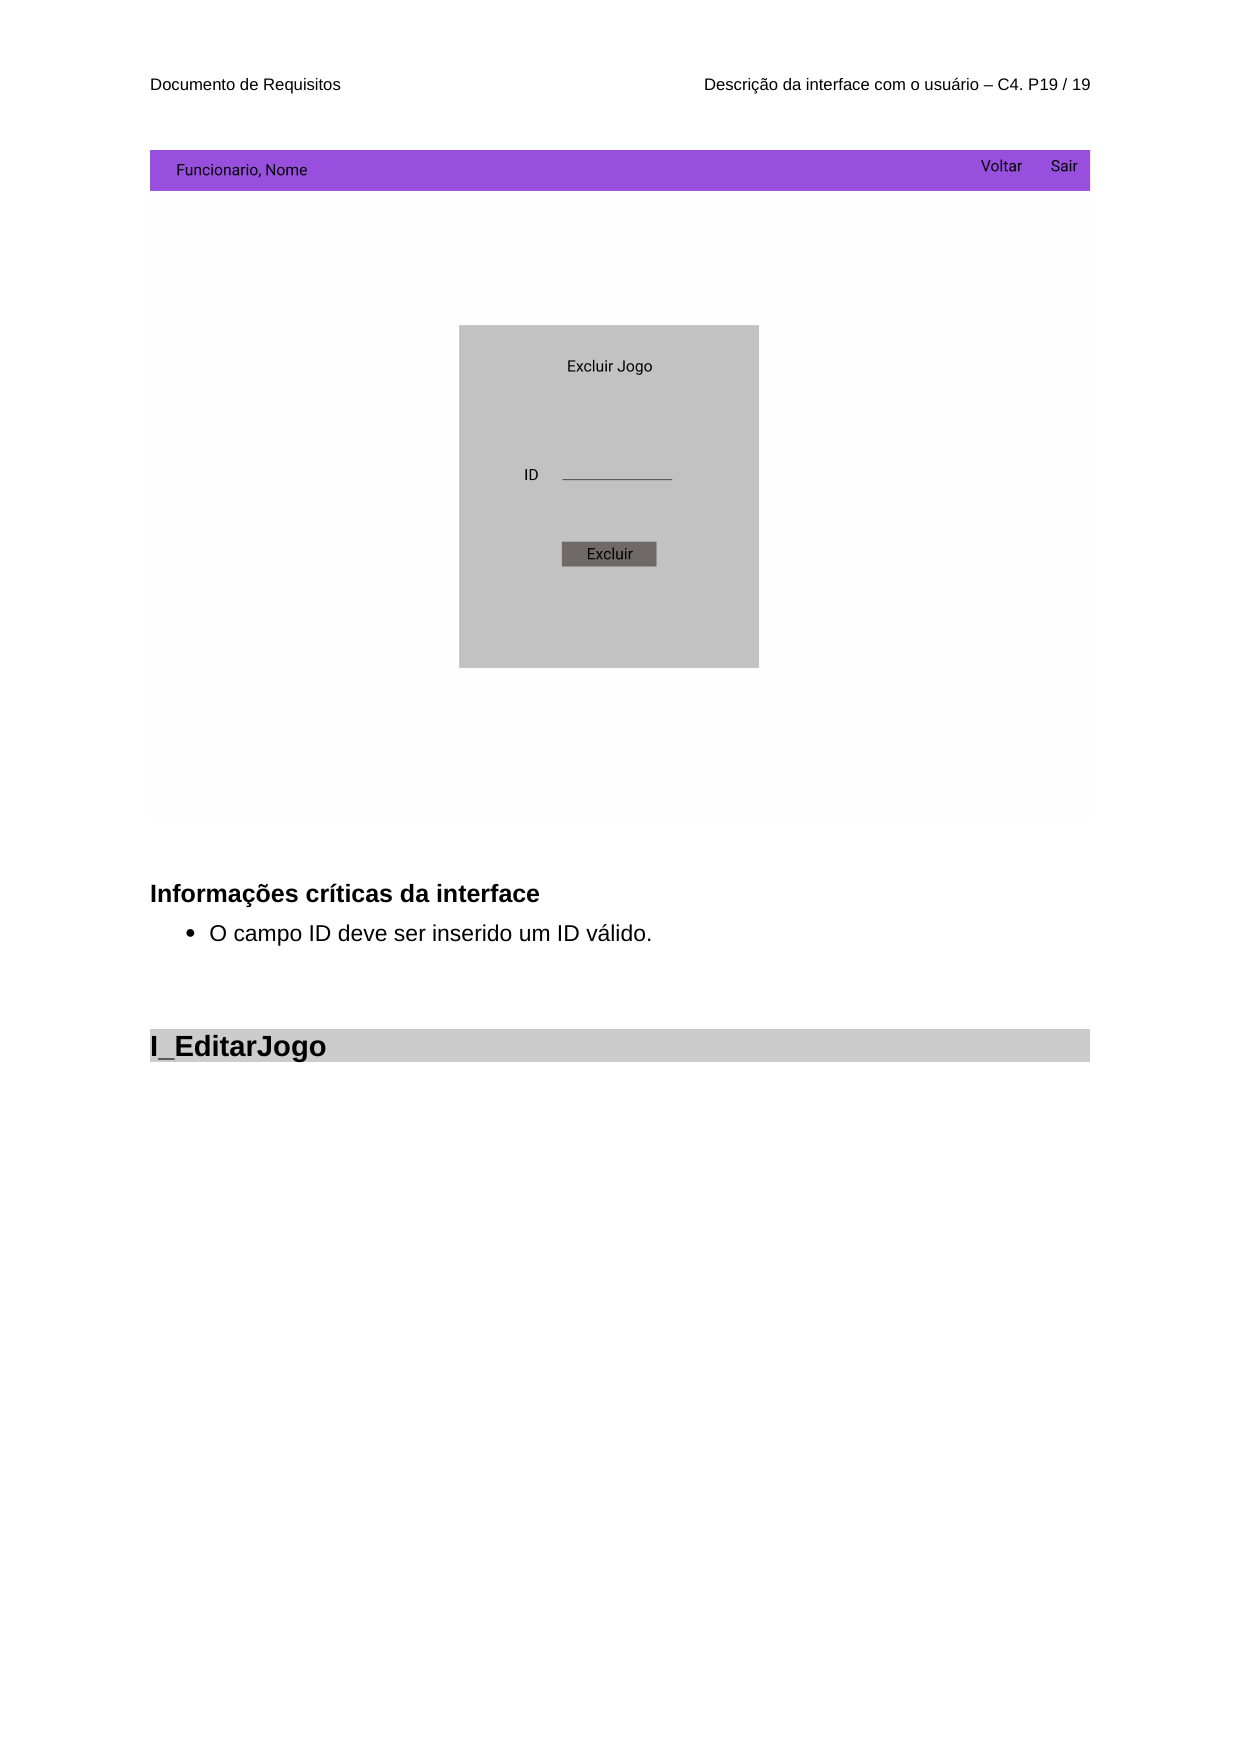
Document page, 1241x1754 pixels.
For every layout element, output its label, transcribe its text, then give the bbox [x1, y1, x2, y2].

picture [150, 150, 1091, 819]
subtitle Informações críticas da interface [150, 878, 1090, 907]
list O campo ID deve ser inserido um ID válido. [186, 920, 1090, 946]
subtitle I_EditarJogo [150, 1029, 1090, 1062]
